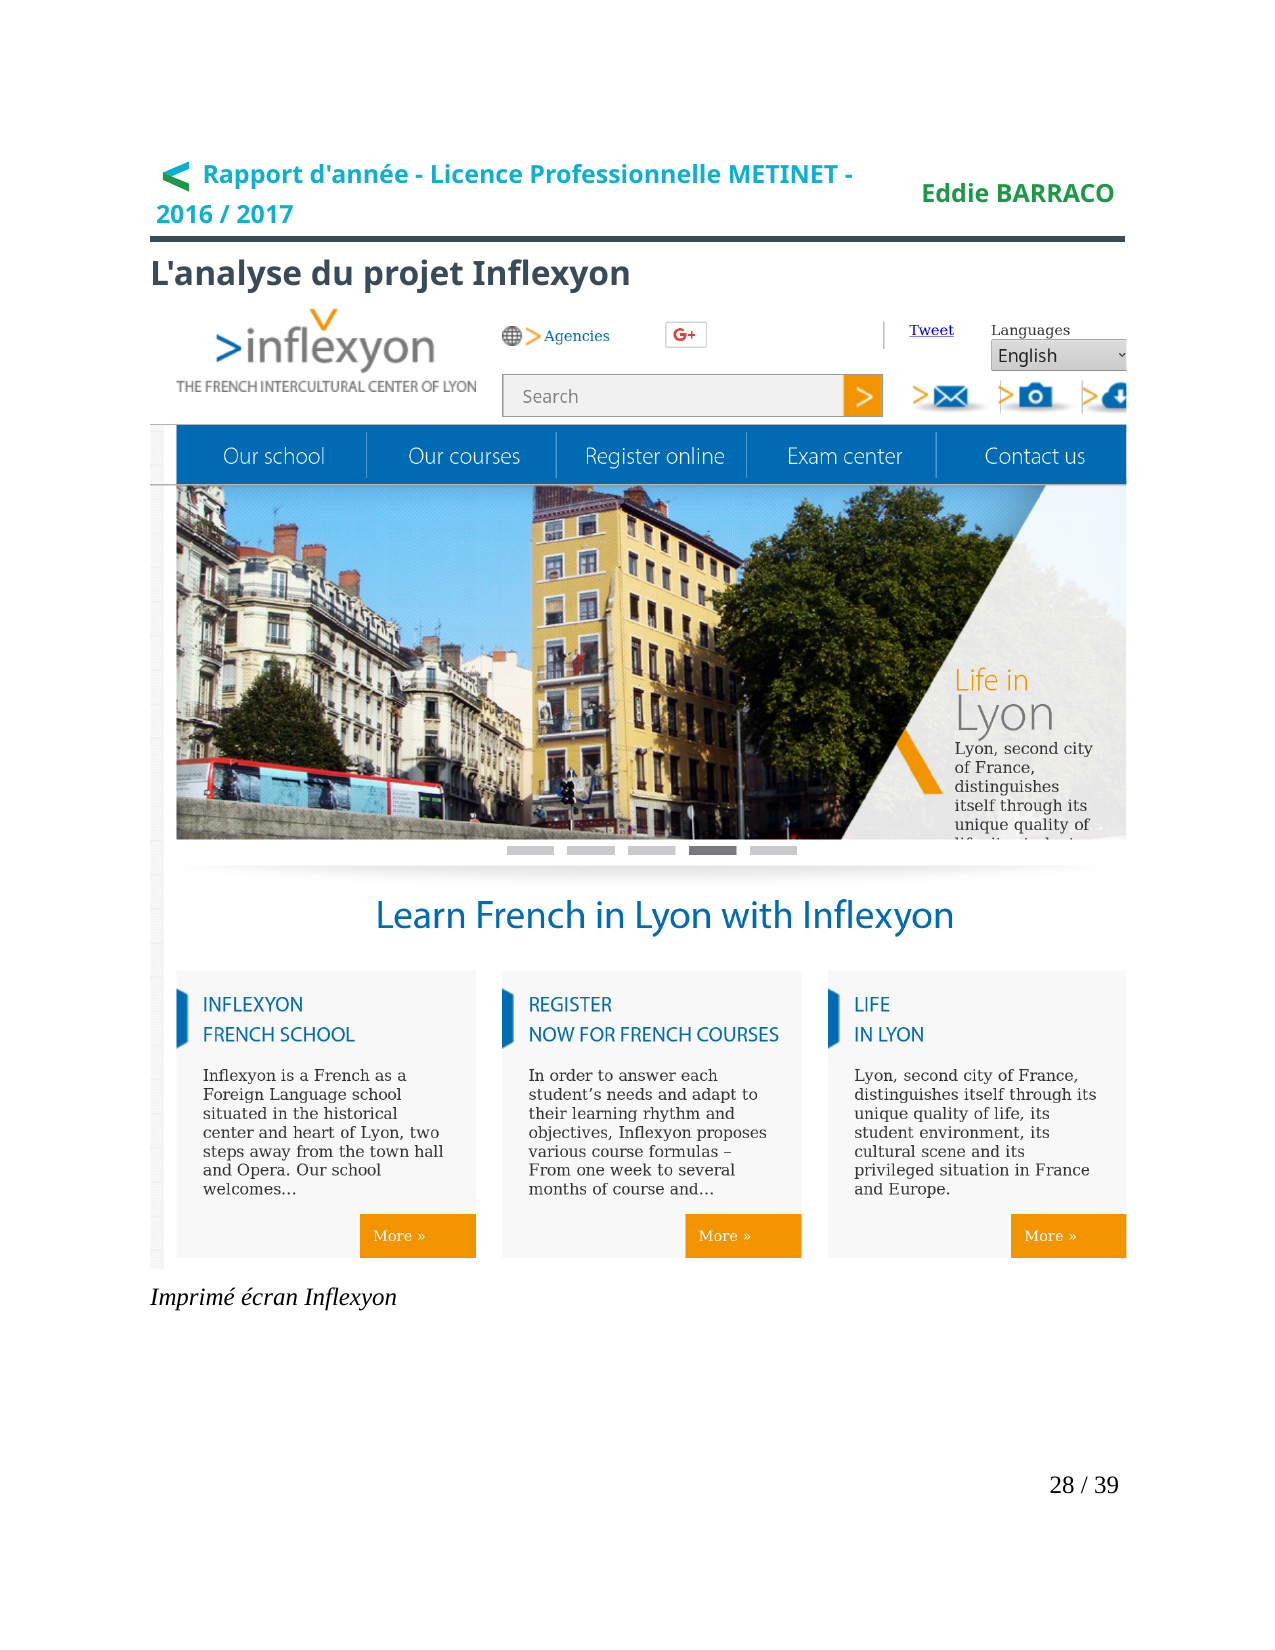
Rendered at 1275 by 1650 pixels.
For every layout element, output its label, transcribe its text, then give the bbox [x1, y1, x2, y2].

picture [150, 308, 1127, 1269]
text Imprimé écran Inflexyon [150, 1282, 1125, 1310]
subtitle L'analyse du projet Inflexyon [150, 250, 1125, 296]
